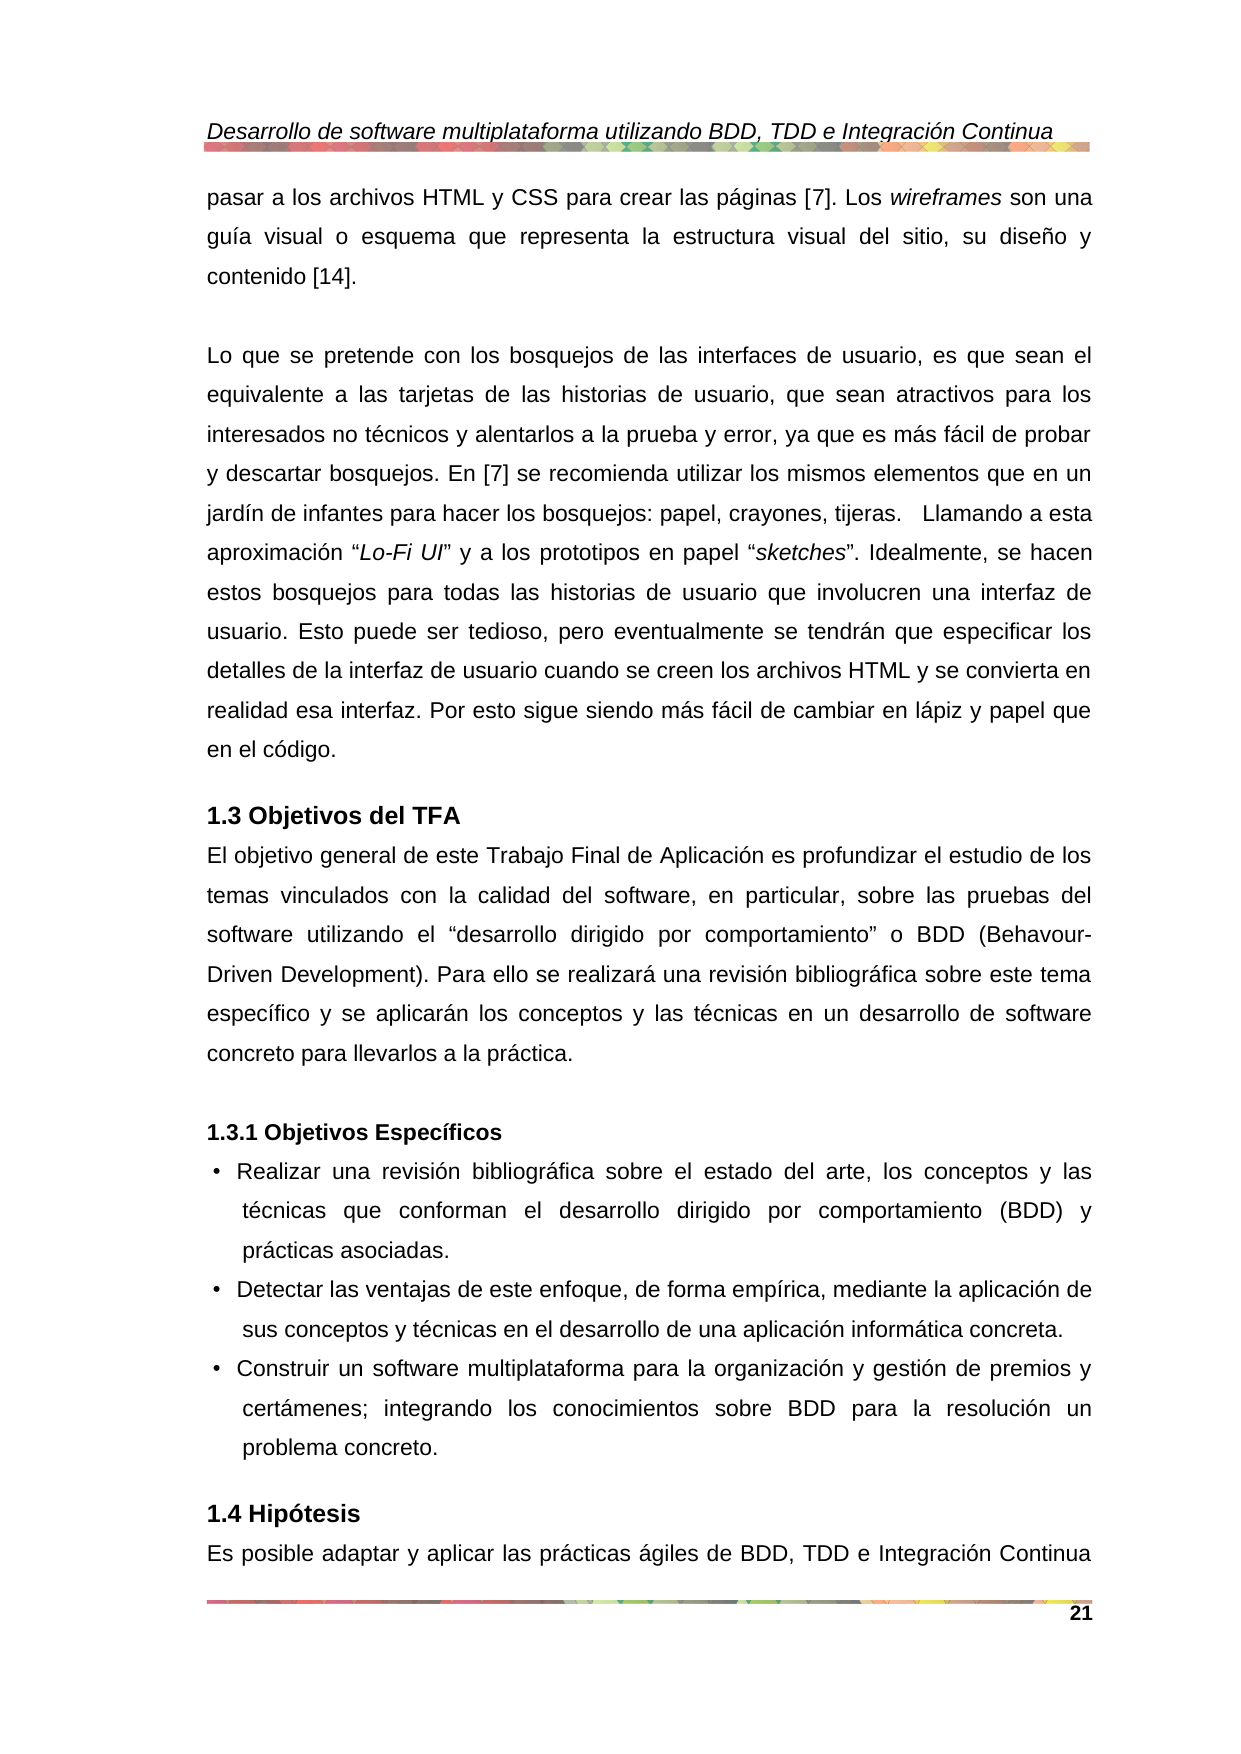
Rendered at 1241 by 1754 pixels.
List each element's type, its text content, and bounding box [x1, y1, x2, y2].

text [203, 142, 1090, 152]
text [206, 1600, 1093, 1604]
text Es posible adaptar y aplicar las prácticas ágiles de BDD, TDD e Integración Continua [207, 1540, 1093, 1566]
list Detectar las ventajas de este enfoque, de forma empírica, mediante la aplicación de sus conceptos y técnicas en el desarrollo de una aplicación informática concreta. [213, 1276, 1093, 1342]
subtitle 1.3 Objetivos del TFA [207, 801, 1093, 829]
text 1.3.1 Objetivos Específicos [207, 1118, 1093, 1145]
text pasar a los archivos HTML y CSS para crear las páginas [7]. Los wireframes son una guía visual o esquema que representa la estructura visual del sitio, su diseño y contenido [14]. [207, 184, 1093, 289]
list Realizar una revisión bibliográfica sobre el estado del arte, los conceptos y las técnicas que conforman el desarrollo dirigido por comportamiento (BDD) y prácticas asociadas. [213, 1158, 1093, 1263]
subtitle 1.4 Hipótesis [207, 1499, 1093, 1527]
text El objetivo general de este Trabajo Final de Aplicación es profundizar el estudio de los temas vinculados con la calidad del software, en particular, sobre las pruebas del software utilizando el “desarrollo dirigido por comportamiento” o BDD (Behavour-Driven Development). Para ello se realizará una revisión bibliográfica sobre este tema específico y se aplicarán los conceptos y las técnicas en un desarrollo de software concreto para llevarlos a la práctica. [207, 842, 1093, 1066]
list Construir un software multiplataforma para la organización y gestión de premios y certámenes; integrando los conocimientos sobre BDD para la resolución un problema concreto. [213, 1355, 1093, 1461]
text Lo que se pretende con los bosquejos de las interfaces de usuario, es que sean el equivalente a las tarjetas de las historias de usuario, que sean atractivos para los interesados no técnicos y alentarlos a la prueba y error, ya que es más fácil de probar y descartar bosquejos. En [7] se recomienda utilizar los mismos elementos que en un jardín de infantes para hacer los bosquejos: papel, crayones, tijeras. Llamando a esta aproximación “Lo-Fi UI” y a los prototipos en papel “sketches”. Idealmente, se hacen estos bosquejos para todas las historias de usuario que involucren una interfaz de usuario. Esto puede ser tedioso, pero eventualmente se tendrán que especificar los detalles de la interfaz de usuario cuando se creen los archivos HTML y se convierta en realidad esa interfaz. Por esto sigue siendo más fácil de cambiar en lápiz y papel que en el código. [207, 342, 1093, 763]
